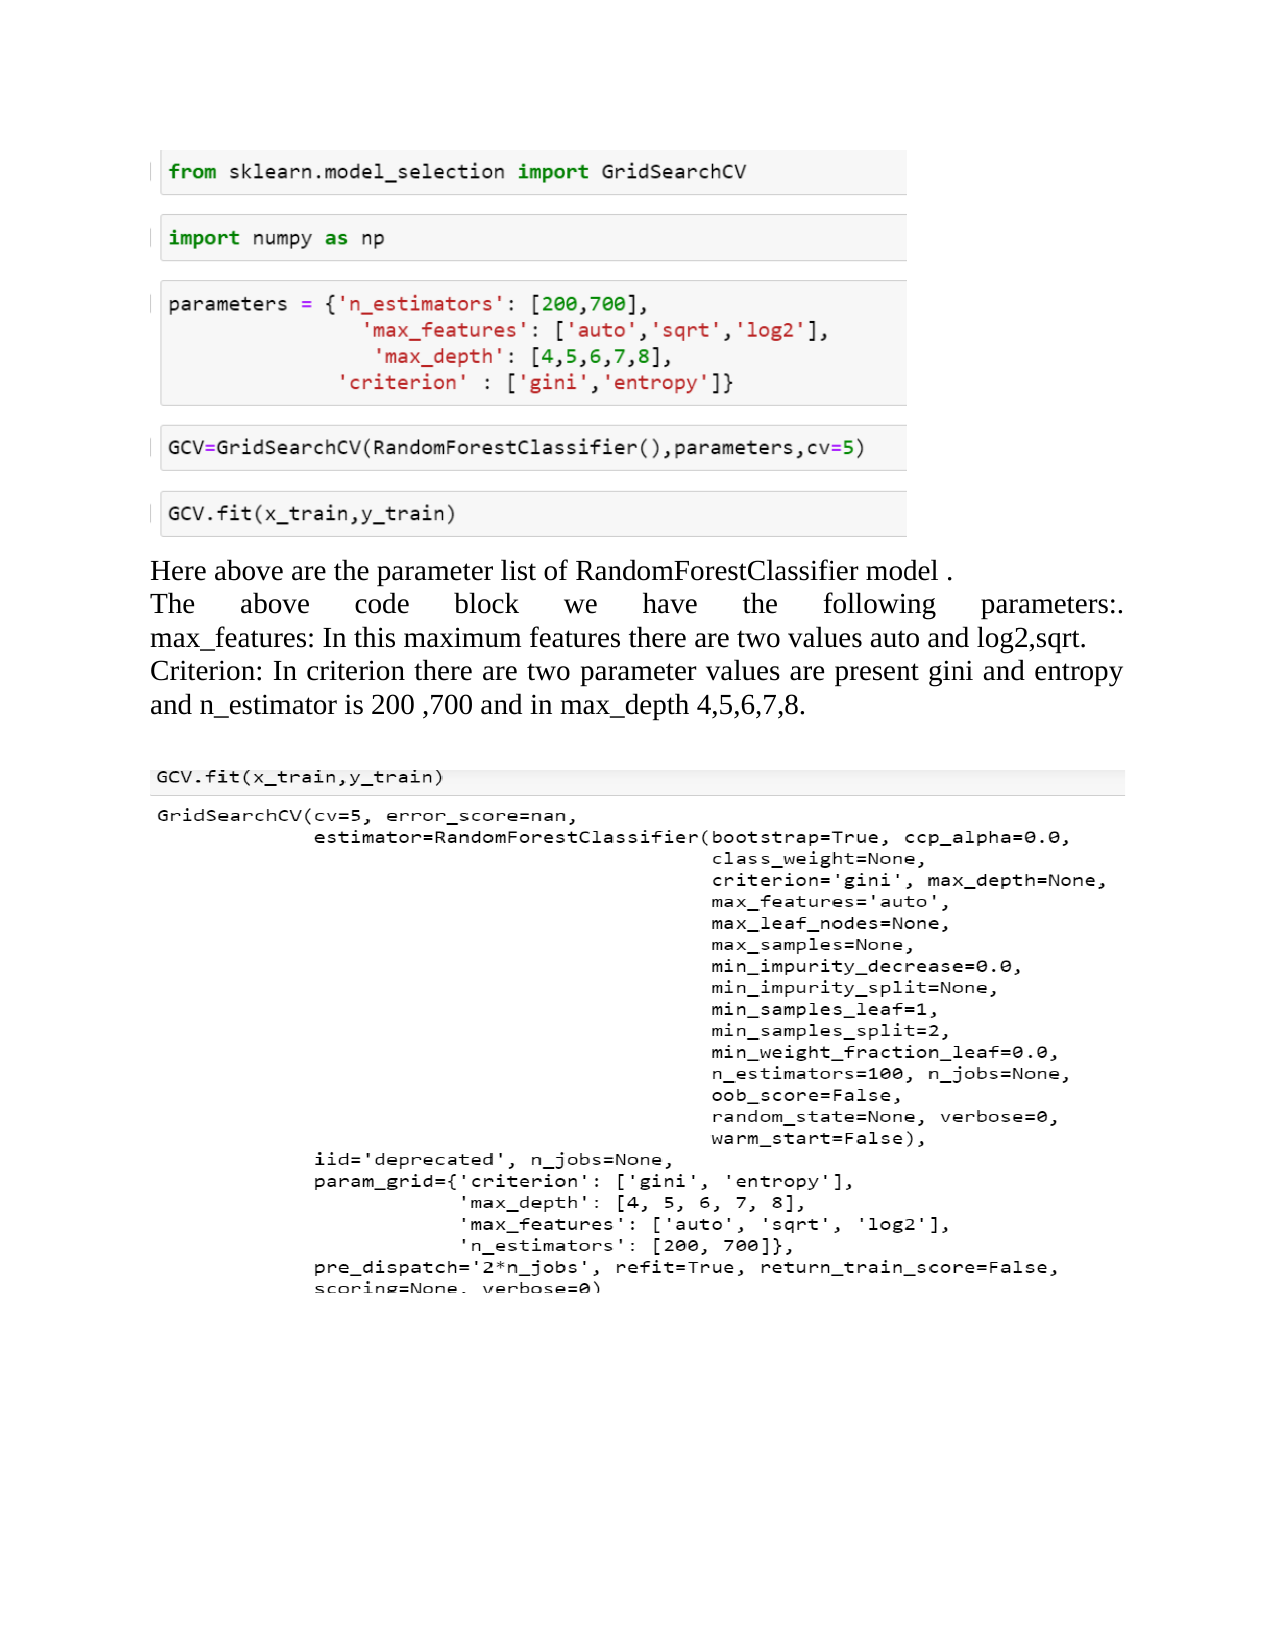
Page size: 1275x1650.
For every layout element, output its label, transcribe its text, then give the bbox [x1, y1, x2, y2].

text Here above are the parameter list of RandomForestClassifier model . [150, 553, 1125, 586]
text Criterion: In criterion there are two parameter values are present gini and entropy and n_estimator is 200 ,700 and in max_depth 4,5,6,7,8. [150, 653, 1125, 721]
text The above code block we have the following parameters:. max_features: In this maximum features there are two values auto and log2,sqrt. [150, 586, 1125, 653]
